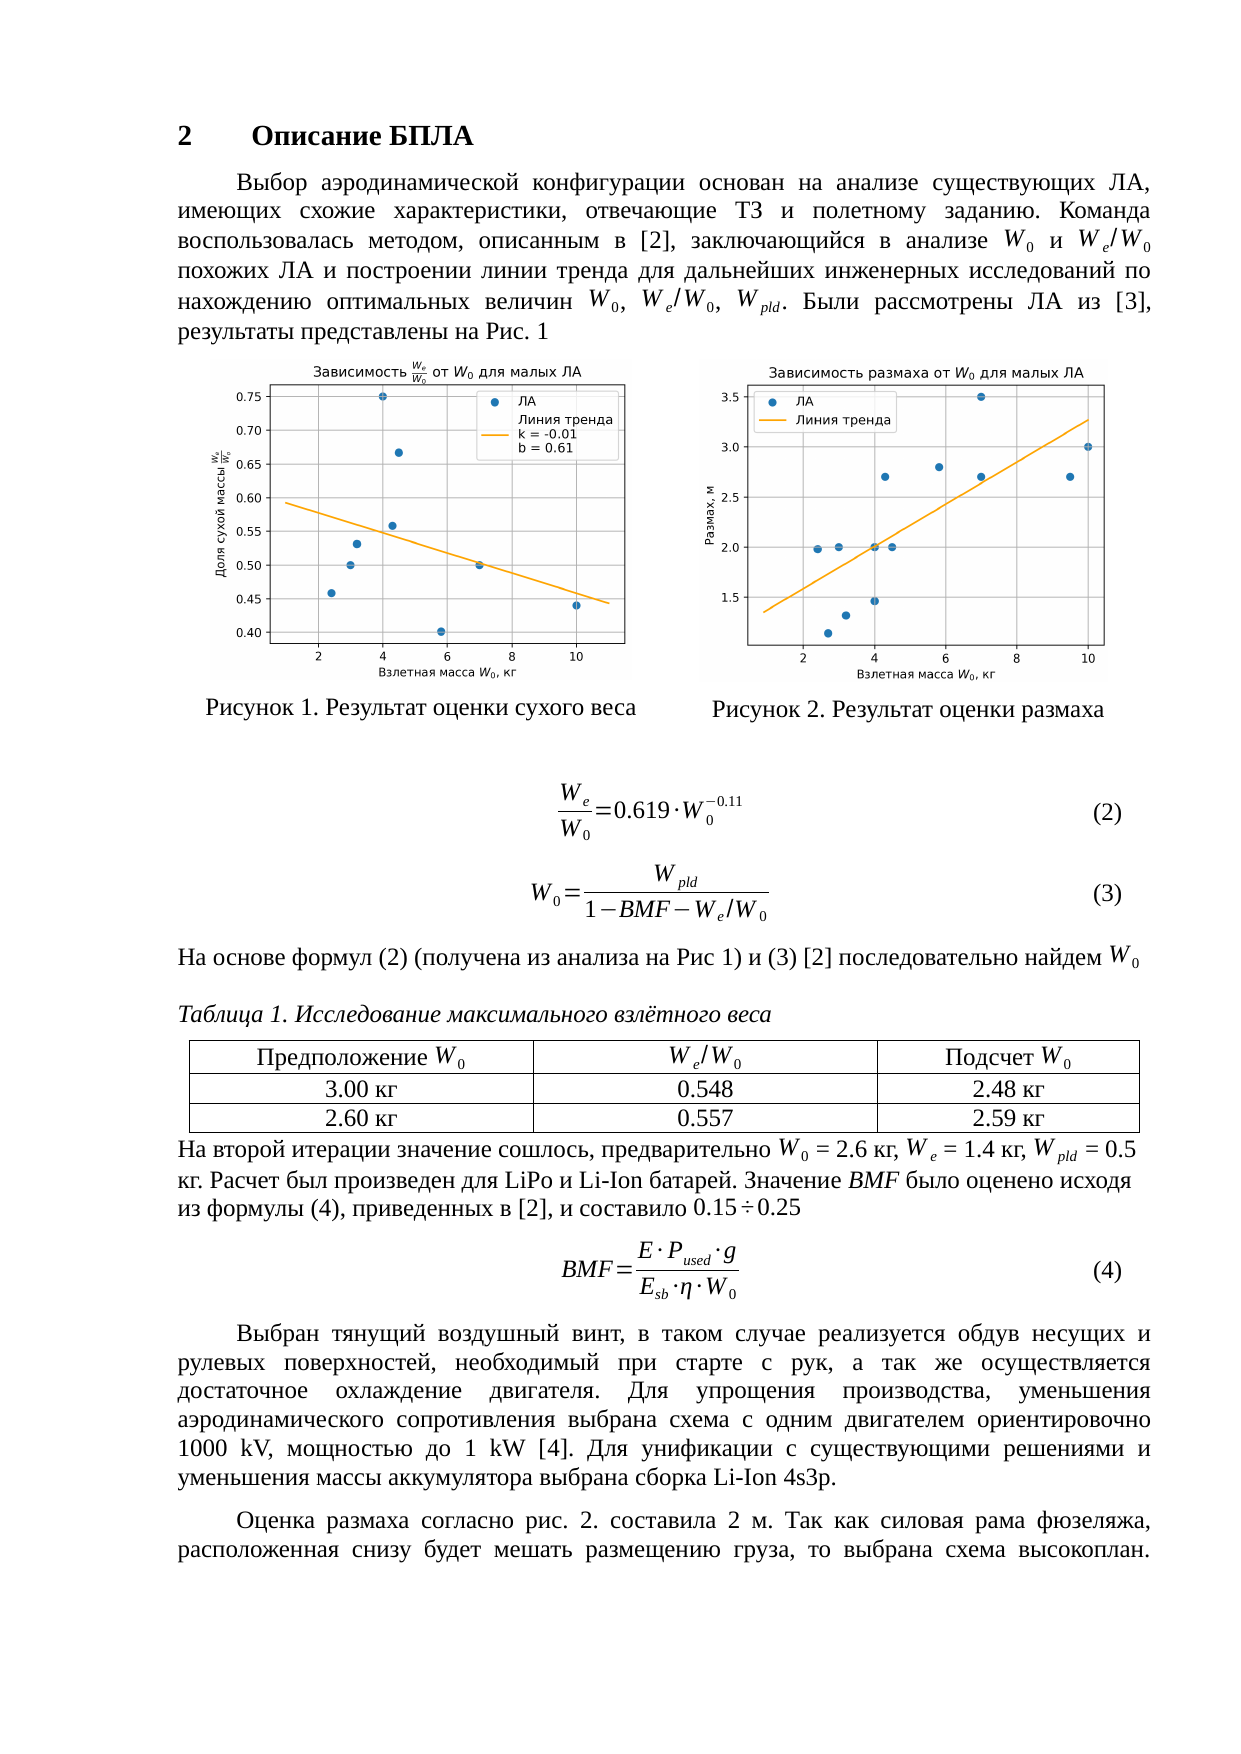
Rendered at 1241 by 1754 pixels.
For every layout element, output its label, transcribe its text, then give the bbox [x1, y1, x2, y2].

table_cell 2.59 кг [878, 1104, 1139, 1132]
table_cell 3.00 кг [190, 1074, 533, 1102]
text (4) [177, 1237, 1152, 1303]
text (3) [177, 859, 1152, 926]
text Оценка размаха согласно рис. 2. составила 2 м. Так как силовая рама фюзеляжа, расположенная снизу будет мешать размещению груза, то выбрана схема высокоплан. [177, 1505, 1152, 1562]
table_header [534, 1041, 877, 1073]
table_header Предположение [190, 1041, 533, 1073]
table_header Подсчет [878, 1041, 1139, 1073]
text Таблица 1. Исследование максимального взлётного веса [177, 999, 1152, 1028]
table_cell 2.48 кг [878, 1074, 1139, 1102]
table_header Рисунок 2. Результат оценки размаха [664, 359, 1152, 735]
table_cell 2.60 кг [190, 1104, 533, 1132]
table_cell 0.548 [534, 1074, 877, 1102]
text Выбран тянущий воздушный винт, в таком случае реализуется обдув несущих и рулевых поверхностей, необходимый при старте с рук, а так же осуществляется достаточное охлаждение двигателя. Для упрощения производства, уменьшения аэродинамического сопротивления выбрана схема с одним двигателем ориентировочно 1000 kV, мощностью до 1 kW [4]. Для унификации с существующими решениями и уменьшения массы аккумулятора выбрана сборка Li-Ion 4s3p. [177, 1318, 1152, 1490]
text На второй итерации значение сошлось, предварительно = 2.6 кг, = 1.4 кг, = 0.5 кг. Расчет был произведен для LiPo и Li-Ion батарей. Значение BMF было оценено исходя из формулы (4), приведенных в [2], и составило [177, 1133, 1152, 1222]
text Выбор аэродинамической конфигурации основан на анализе существующих ЛА, имеющих схожие характеристики, отвечающие ТЗ и полетному заданию. Команда воспользовалась методом, описанным в [2], заключающийся в анализе и похожих ЛА и построении линии тренда для дальнейших инженерных исследований по нахождению оптимальных величин , , . Были рассмотрены ЛА из [3], результаты представлены на Рис. 1 [177, 167, 1152, 344]
table_header Рисунок 1. Результат оценки сухого веса [177, 359, 664, 735]
table_cell 0.557 [534, 1104, 877, 1132]
text (2) [177, 778, 1152, 845]
text На основе формул (2) (получена из анализа на Рис 1) и (3) [2] последовательно найдем [177, 940, 1152, 972]
subtitle Описание БПЛА [177, 118, 1152, 152]
